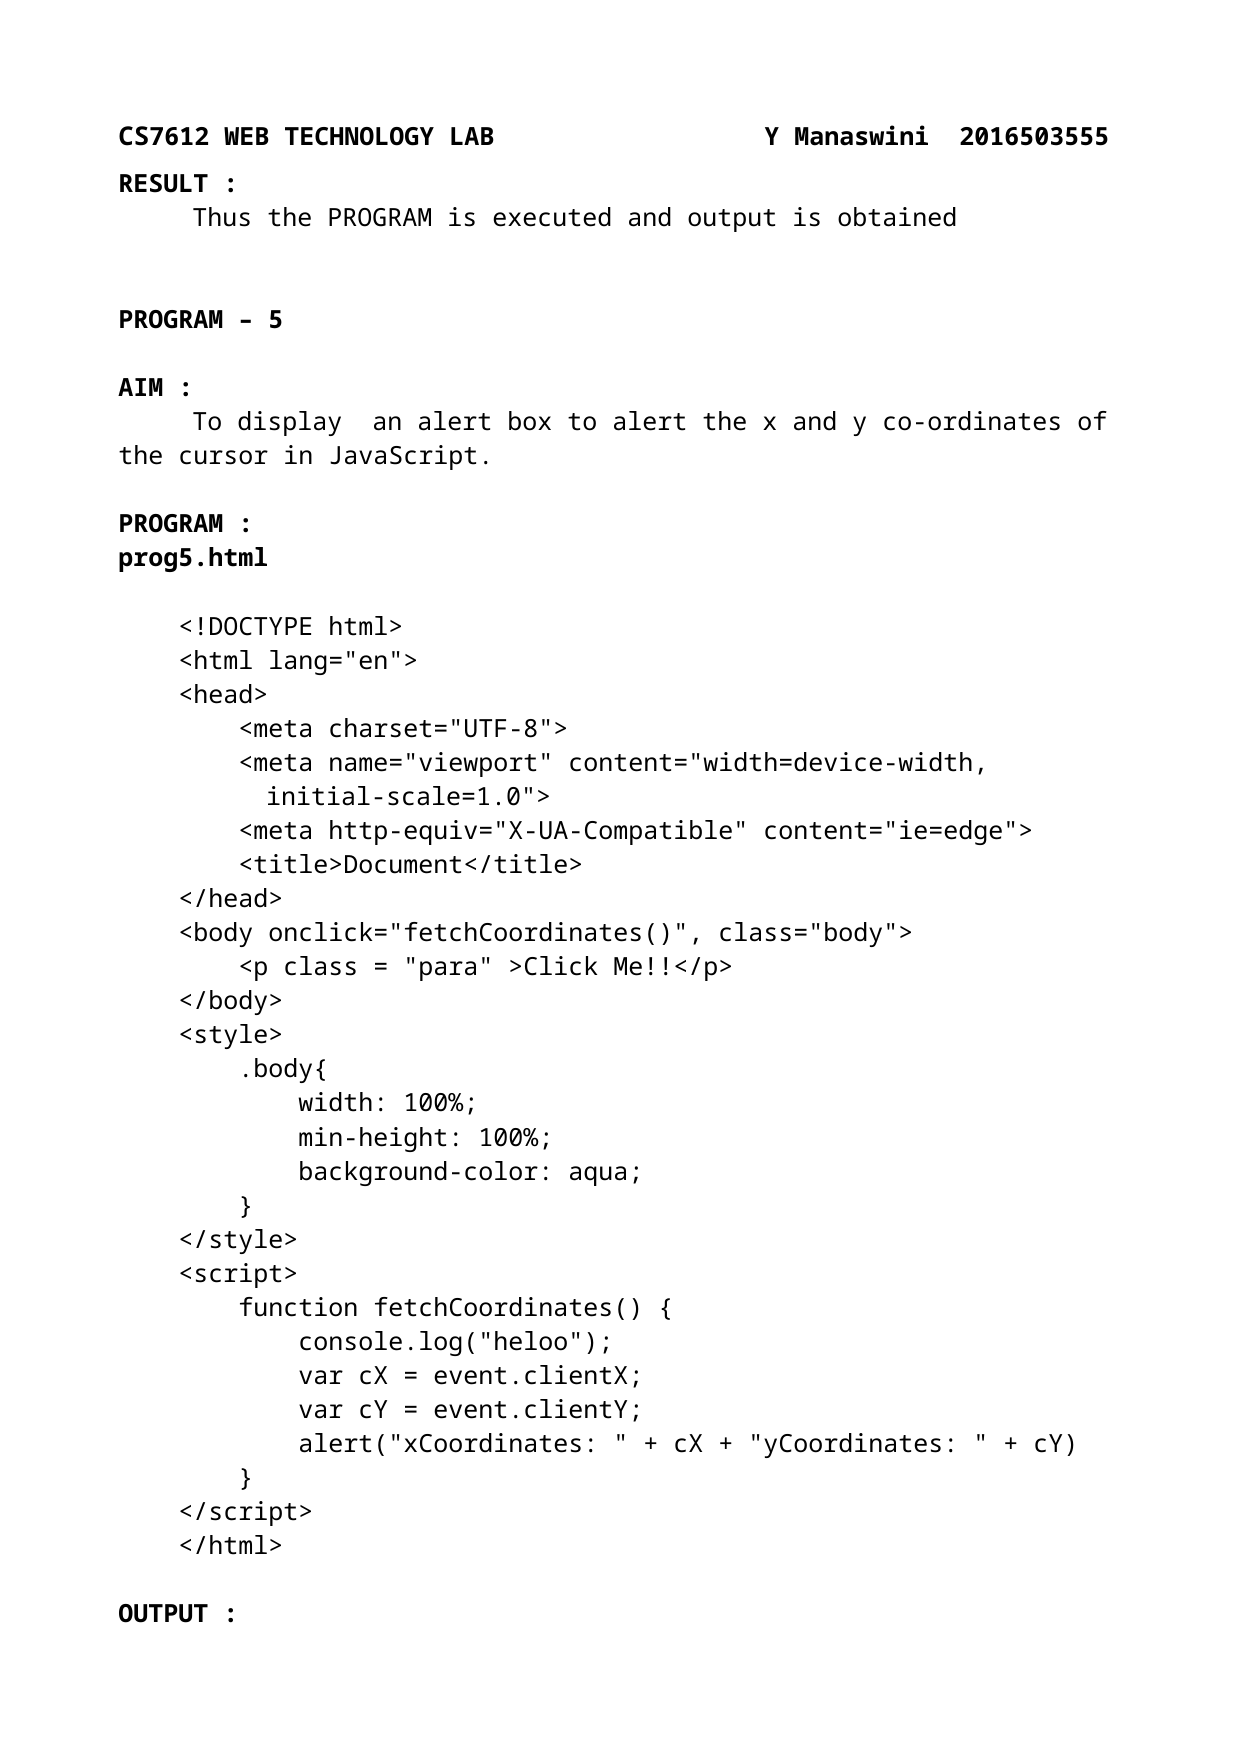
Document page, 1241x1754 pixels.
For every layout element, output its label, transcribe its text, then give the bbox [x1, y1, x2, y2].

text <meta charset="UTF-8"> [118, 710, 1122, 744]
text } [118, 1460, 1122, 1494]
text <meta http-equiv="X-UA-Compatible" content="ie=edge"> [118, 813, 1122, 847]
text PROGRAM – 5 [118, 302, 1122, 336]
text var cY = event.clientY; [118, 1392, 1122, 1426]
text console.log("heloo"); [118, 1323, 1122, 1358]
text <style> [118, 1017, 1122, 1051]
text background-color: aqua; [118, 1153, 1122, 1187]
text RESULT : [118, 165, 1122, 199]
text <p class = "para" >Click Me!!</p> [118, 949, 1122, 983]
text <head> [118, 676, 1122, 710]
text prog5.html [118, 540, 1122, 574]
text Thus the PROGRAM is executed and output is obtained [118, 199, 1122, 233]
text min-height: 100%; [118, 1119, 1122, 1153]
text width: 100%; [118, 1085, 1122, 1119]
text OUTPUT : [118, 1596, 1122, 1630]
text .body{ [118, 1051, 1122, 1085]
text </body> [118, 983, 1122, 1017]
text var cX = event.clientX; [118, 1358, 1122, 1392]
text AIM : [118, 370, 1122, 404]
text alert("xCoordinates: " + cX + "yCoordinates: " + cY) [118, 1426, 1122, 1460]
text <body onclick="fetchCoordinates()", class="body"> [118, 915, 1122, 949]
text </head> [118, 881, 1122, 915]
text <script> [118, 1255, 1122, 1289]
text function fetchCoordinates() { [118, 1289, 1122, 1323]
text </html> [118, 1528, 1122, 1562]
text </script> [118, 1494, 1122, 1528]
text <html lang="en"> [118, 642, 1122, 676]
text </style> [118, 1221, 1122, 1255]
text } [118, 1187, 1122, 1221]
text To display an alert box to alert the x and y co-ordinates of the cursor in JavaScript. [118, 404, 1122, 472]
text PROGRAM : [118, 506, 1122, 540]
text <meta name="viewport" content="width=device-width, initial-scale=1.0"> [118, 744, 1122, 813]
text <title>Document</title> [118, 847, 1122, 881]
text <!DOCTYPE html> [118, 608, 1122, 642]
